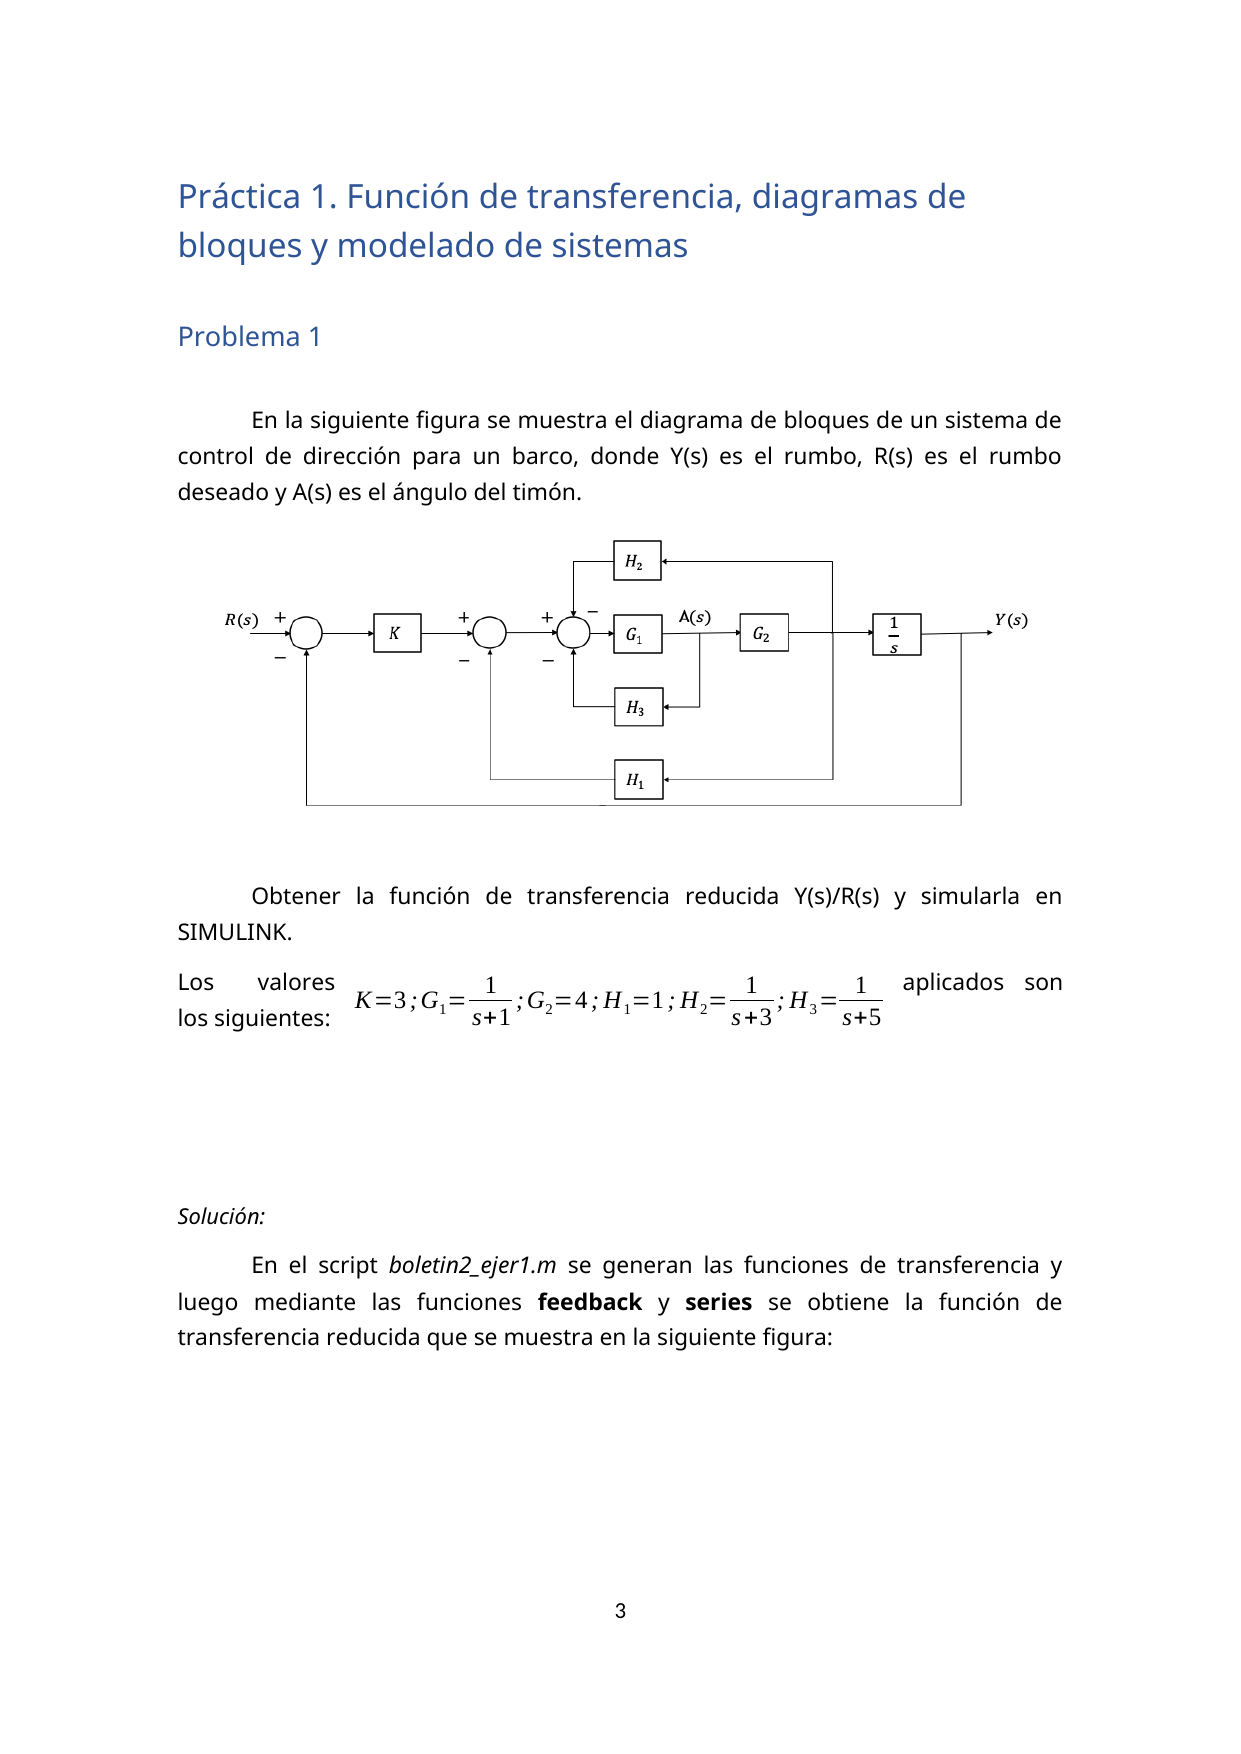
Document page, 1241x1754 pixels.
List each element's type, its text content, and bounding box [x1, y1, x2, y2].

subtitle Práctica 1. Función de transferencia, diagramas de bloques y modelado de sistemas [177, 173, 1063, 267]
text En la siguiente figura se muestra el diagrama de bloques de un sistema de control de dirección para un barco, donde Y(s) es el rumbo, R(s) es el rumbo deseado y A(s) es el ángulo del timón. [177, 404, 1063, 507]
subtitle Problema 1 [177, 317, 1063, 354]
picture [218, 540, 1037, 806]
text Solución: [177, 1201, 1063, 1231]
text En el script boletin2_ejer1.m se generan las funciones de transferencia y luego mediante las funciones feedback y series se obtiene la función de transferencia reducida que se muestra en la siguiente figura: [177, 1249, 1063, 1353]
text Obtener la función de transferencia reducida Y(s)/R(s) y simularla en SIMULINK. [177, 880, 1063, 947]
text Los valores aplicados son los siguientes: [177, 966, 1063, 1033]
